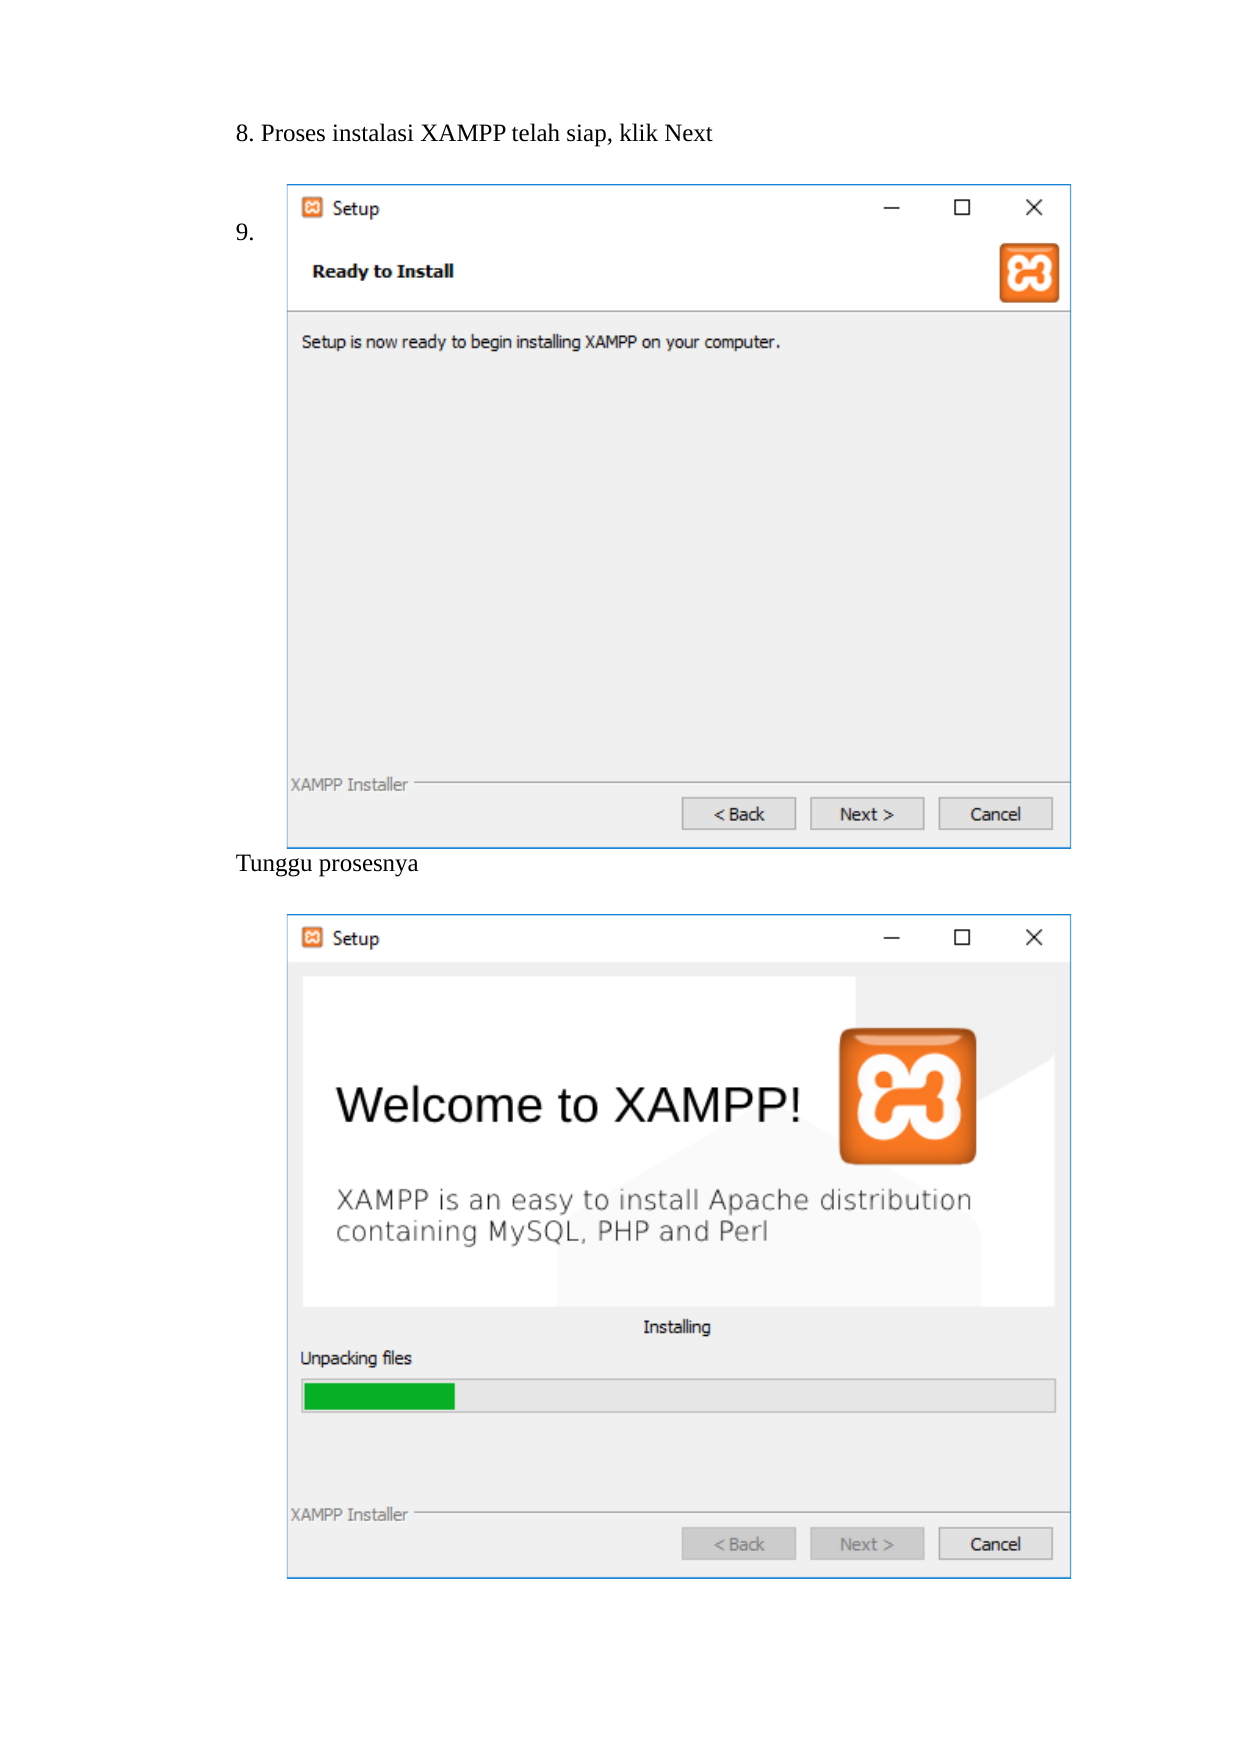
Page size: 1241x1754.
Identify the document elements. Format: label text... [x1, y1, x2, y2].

picture [286, 184, 1072, 849]
picture [286, 914, 1072, 1579]
text 9. Tunggu prosesnya [236, 217, 1122, 877]
text 8. Proses instalasi XAMPP telah siap, klik Next [236, 118, 1122, 147]
